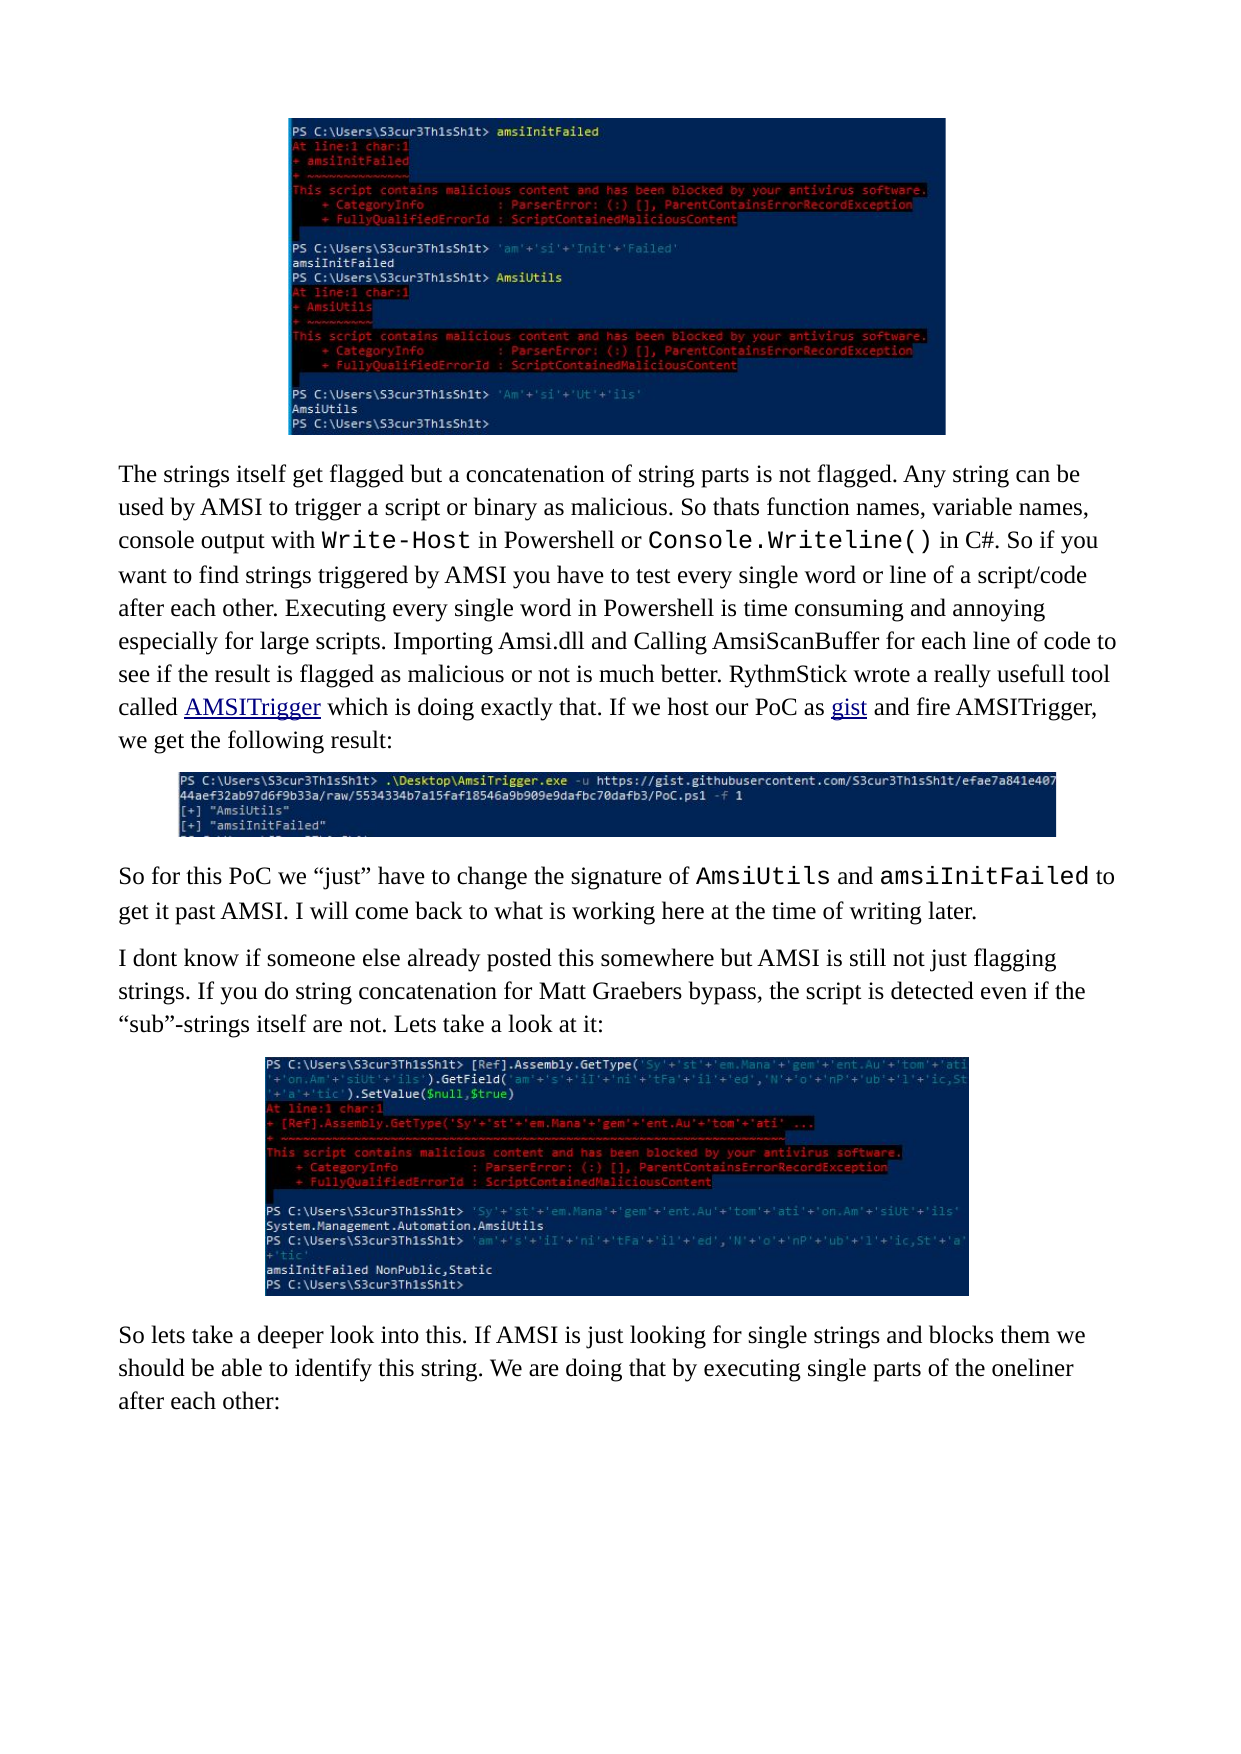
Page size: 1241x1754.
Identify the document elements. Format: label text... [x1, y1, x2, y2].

picture [177, 772, 1057, 837]
picture [288, 118, 946, 435]
picture [265, 1057, 969, 1296]
text So for this PoC we “just” have to change the signature of AmsiUtils and amsiInitFailed to get it past AMSI. I will come back to what is working here at the time of writing later. [118, 861, 1122, 924]
text The strings itself get flagged but a concatenation of string parts is not flagged. Any string can be used by AMSI to trigger a script or binary as malicious. So thats function names, variable names, console output with Write-Host in Powershell or Console.Writeline() in C#. So if you want to find strings triggered by AMSI you have to test every single word or line of a script/code after each other. Executing every single word in Powershell is time consuming and annoying especially for large scripts. Importing Amsi.dll and Calling AmsiScanBuffer for each line of code to see if the result is flagged as malicious or not is much better. RythmStick wrote a really usefull tool called AMSITrigger which is doing exactly that. If we host our PoC as gist and fire AMSITrigger, we get the following result: [118, 459, 1122, 754]
text I dont know if someone else already posted this somewhere but AMSI is still not just flagging strings. If you do string concatenation for Matt Graebers bypass, the script is detected even if the “sub”-strings itself are not. Lets take a look at it: [118, 943, 1122, 1038]
text So lets take a deeper look into this. If AMSI is just looking for single strings and blocks them we should be able to identify this string. We are doing that by executing single parts of the oneliner after each other: [118, 1320, 1122, 1415]
